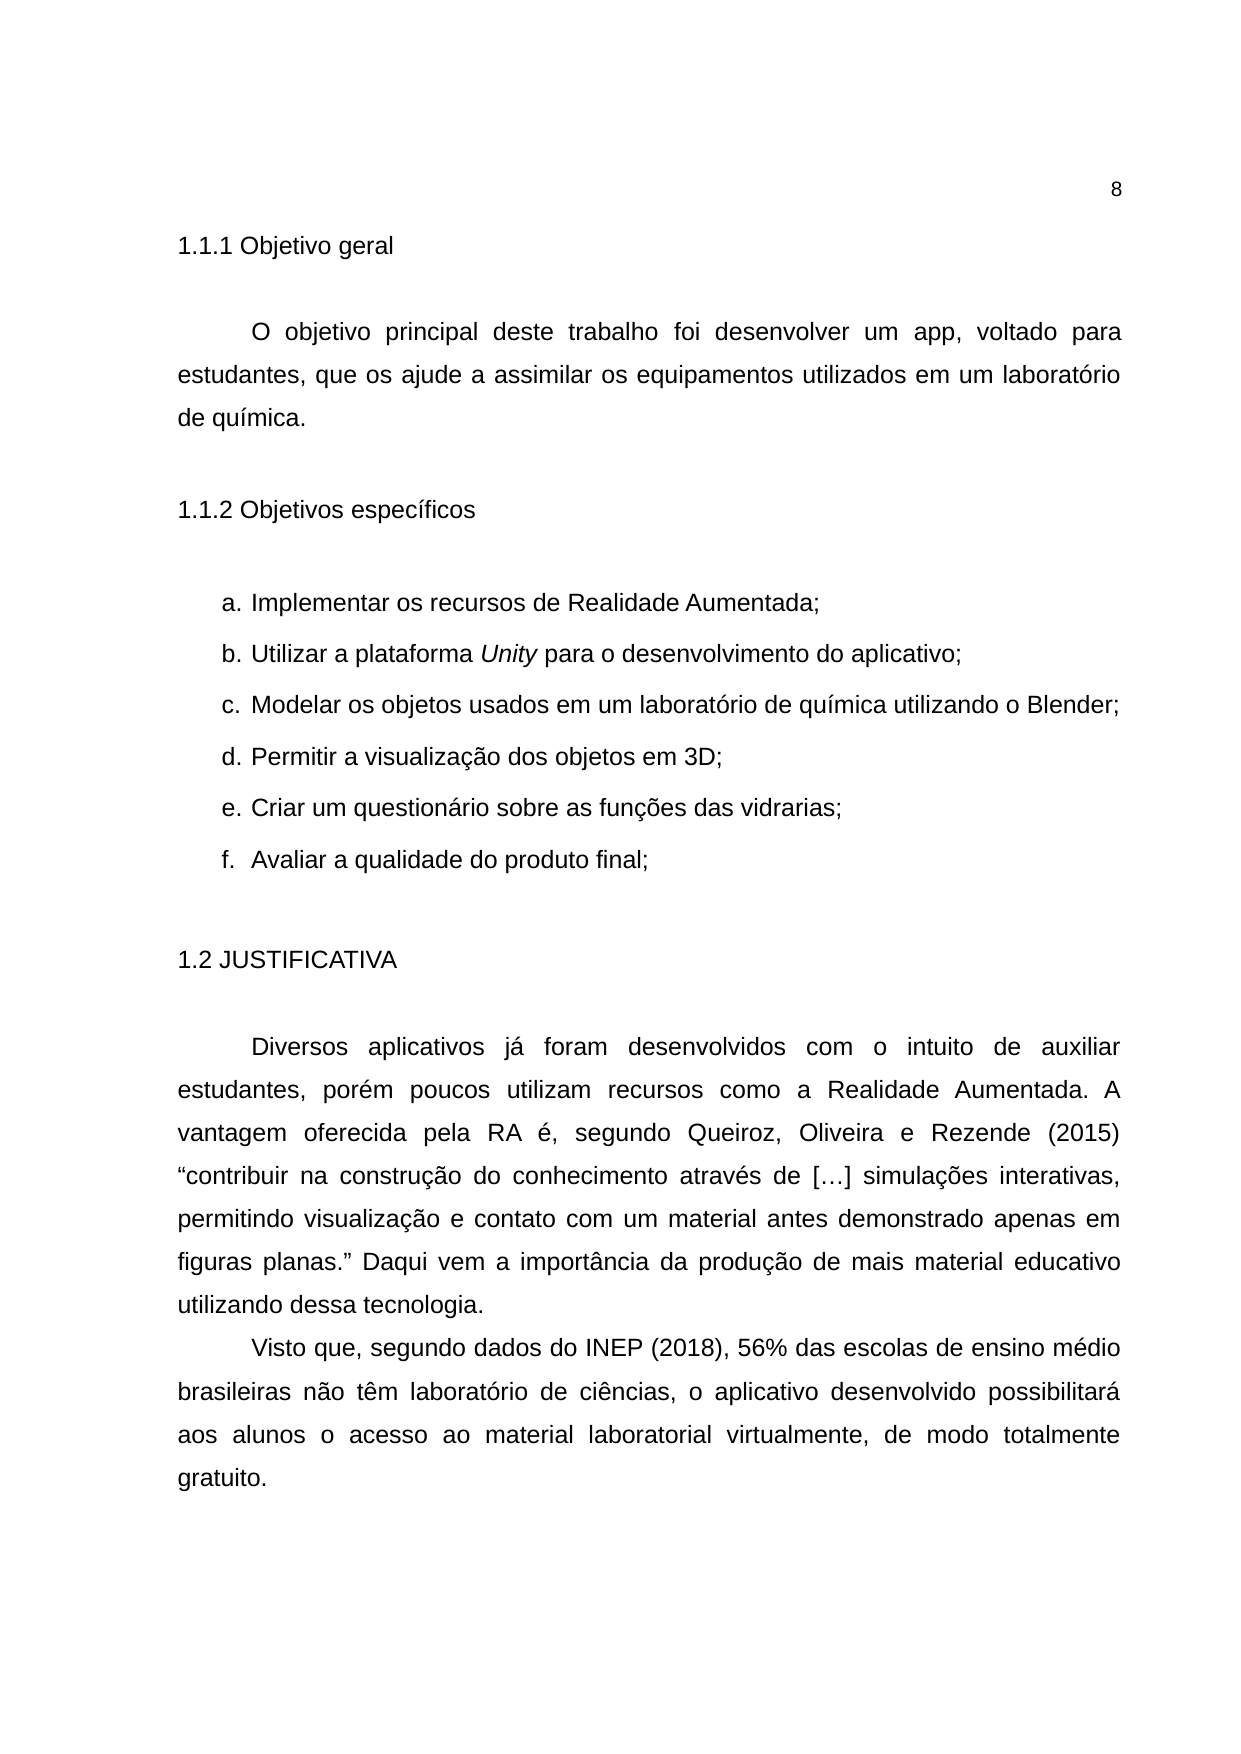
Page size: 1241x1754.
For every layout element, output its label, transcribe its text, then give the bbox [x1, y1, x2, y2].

list Criar um questionário sobre as funções das vidrarias; [221, 793, 1122, 822]
list Modelar os objetos usados em um laboratório de química utilizando o Blender; [221, 690, 1122, 719]
list Permitir a visualização dos objetos em 3D; [221, 742, 1122, 771]
subtitle 1.2 Justificativa [177, 945, 1122, 974]
list Utilizar a plataforma Unity para o desenvolvimento do aplicativo; [221, 639, 1122, 668]
text Visto que, segundo dados do INEP (2018), 56% das escolas de ensino médio brasileiras não têm laboratório de ciências, o aplicativo desenvolvido possibilitará aos alunos o acesso ao material laboratorial virtualmente, de modo totalmente gratuito. [177, 1333, 1122, 1492]
subtitle 1.1.2 Objetivos específicos [177, 495, 1122, 524]
text O objetivo principal deste trabalho foi desenvolver um app, voltado para estudantes, que os ajude a assimilar os equipamentos utilizados em um laboratório de química. [177, 317, 1122, 432]
list Avaliar a qualidade do produto final; [221, 845, 1122, 873]
list Implementar os recursos de Realidade Aumentada; [221, 587, 1122, 616]
subtitle 1.1.1 Objetivo geral [177, 231, 1122, 259]
text Diversos aplicativos já foram desenvolvidos com o intuito de auxiliar estudantes, porém poucos utilizam recursos como a Realidade Aumentada. A vantagem oferecida pela RA é, segundo Queiroz, Oliveira e Rezende (2015) “contribuir na construção do conhecimento através de […] simulações interativas, permitindo visualização e contato com um material antes demonstrado apenas em figuras planas.” Daqui vem a importância da produção de mais material educativo utilizando dessa tecnologia. [177, 1032, 1122, 1319]
